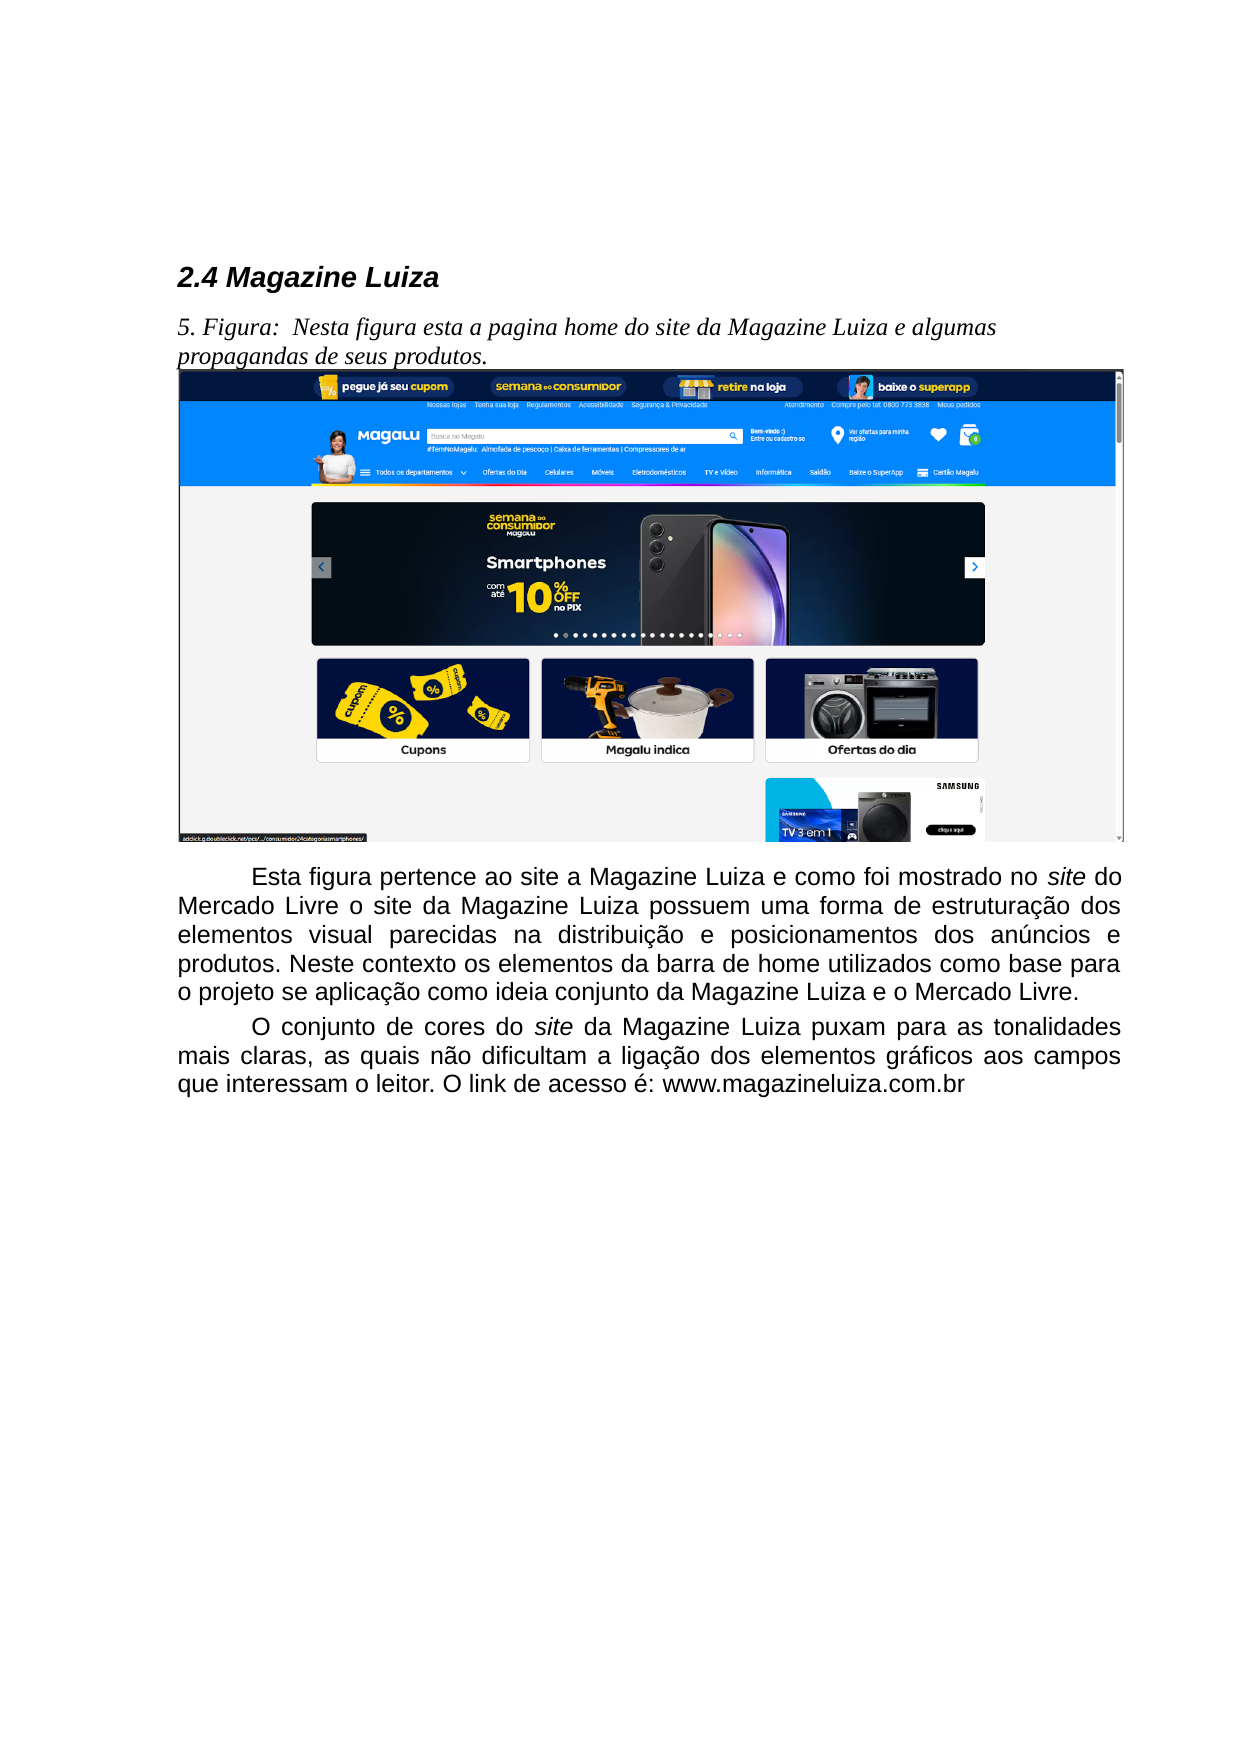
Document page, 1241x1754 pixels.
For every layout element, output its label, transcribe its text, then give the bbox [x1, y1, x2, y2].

subtitle 2.4 Magazine Luiza [177, 260, 1122, 293]
text O conjunto de cores do site da Magazine Luiza puxam para as tonalidades mais claras, as quais não dificultam a ligação dos elementos gráficos aos campos que interessam o leitor. O link de acesso é: www.magazineluiza.com.br [177, 1012, 1122, 1098]
text Esta figura pertence ao site a Magazine Luiza e como foi mostrado no site do Mercado Livre o site da Magazine Luiza possuem uma forma de estruturação dos elementos visual parecidas na distribuição e posicionamentos dos anúncios e produtos. Neste contexto os elementos da barra de home utilizados como base para o projeto se aplicação como ideia conjunto da Magazine Luiza e o Mercado Livre. [177, 862, 1122, 1006]
text 5. Figura: Nesta figura esta a pagina home do site da Magazine Luiza e algumas propagandas de seus produtos. [177, 312, 1125, 369]
picture [178, 369, 1124, 842]
